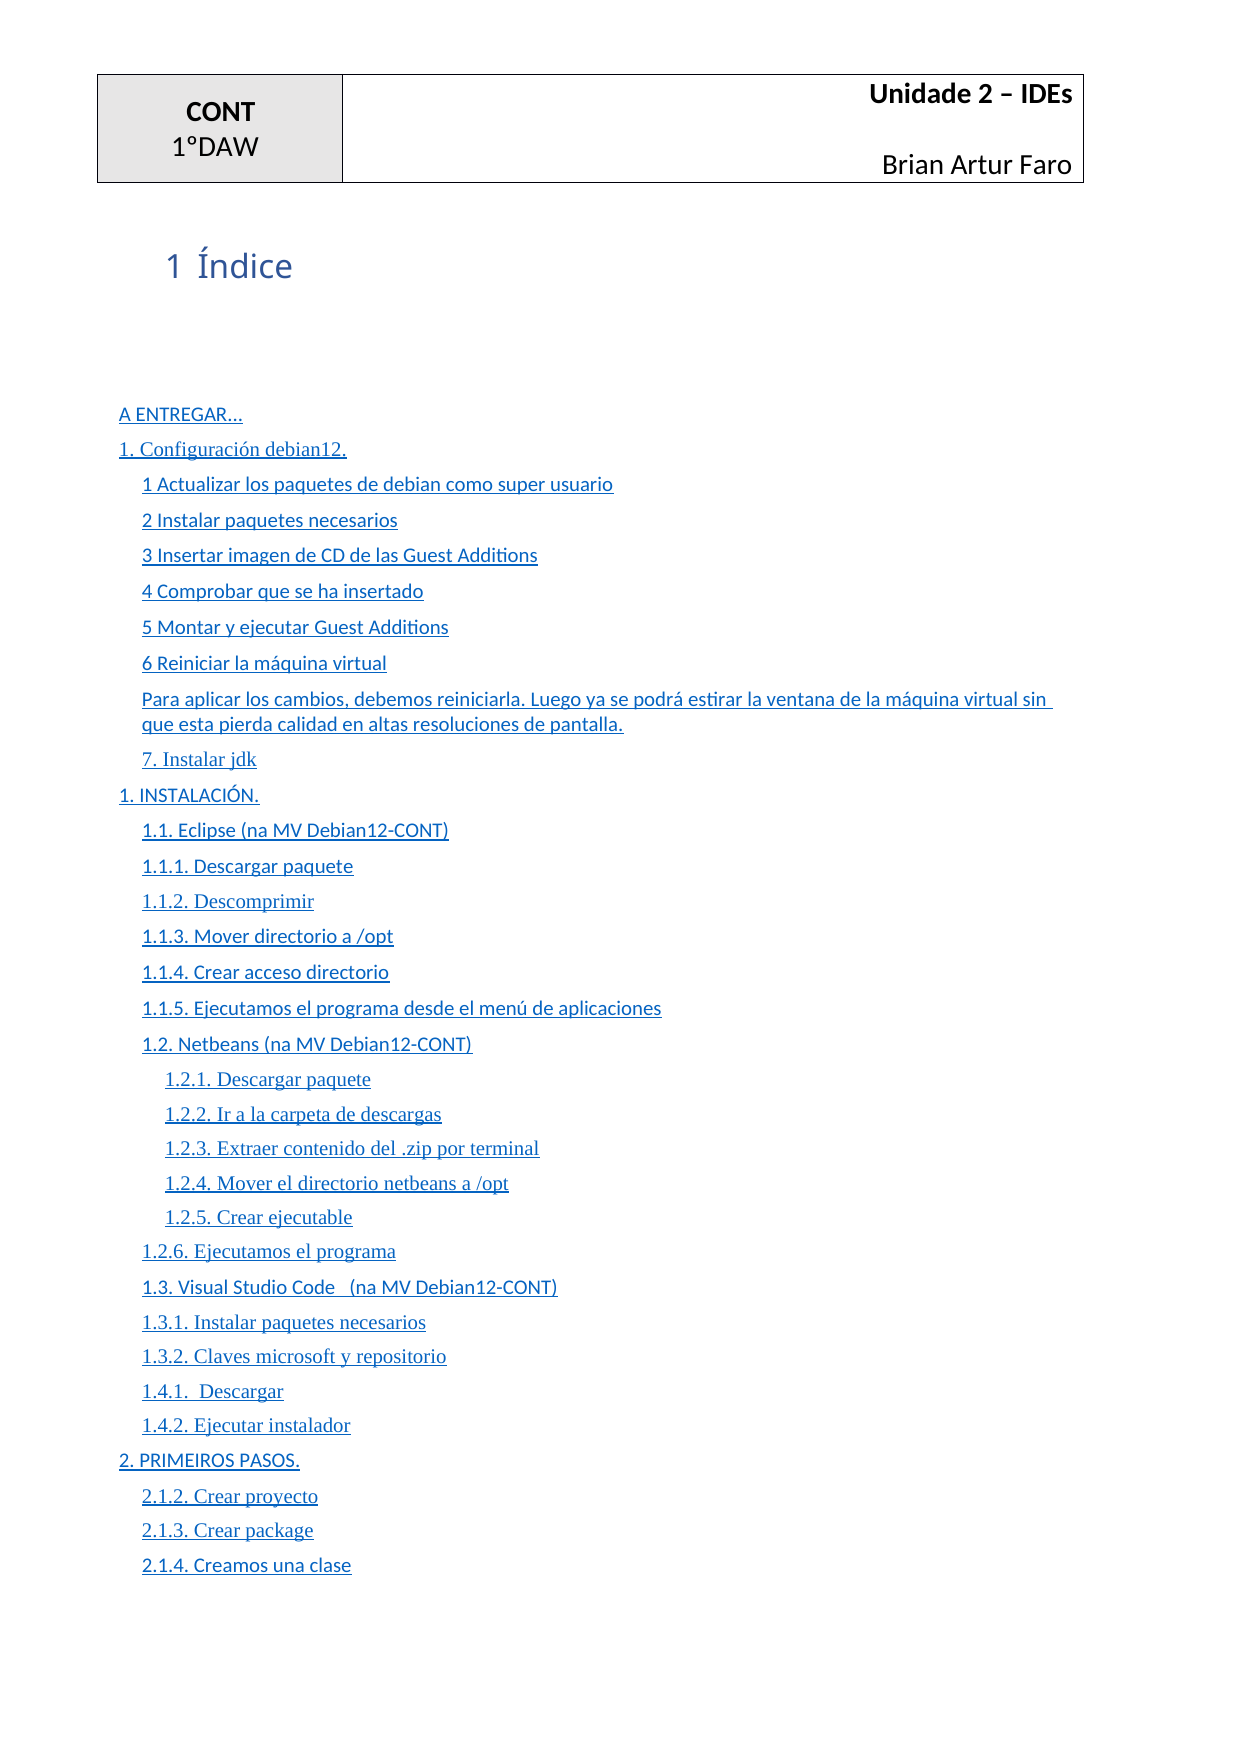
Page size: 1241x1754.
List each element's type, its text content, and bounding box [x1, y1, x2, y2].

text 1.2.2. Ir a la carpeta de descargas [164, 1102, 1062, 1126]
text 1.1. Eclipse (na MV Debian12-CONT) [142, 818, 1062, 843]
text 1.2. Netbeans (na MV Debian12-CONT) [142, 1031, 1062, 1057]
text 1.4.1. Descargar [142, 1379, 1062, 1403]
text 1.1.5. Ejecutamos el programa desde el menú de aplicaciones [142, 995, 1062, 1021]
text 5 Montar y ejecutar Guest Additions [142, 614, 1062, 640]
text 1.3.2. Claves microsoft y repositorio [142, 1344, 1062, 1368]
text 1.2.3. Extraer contenido del .zip por terminal [164, 1136, 1062, 1160]
text 1 Actualizar los paquetes de debian como super usuario [142, 471, 1062, 496]
text 1.2.1. Descargar paquete [164, 1067, 1062, 1091]
text 2 Instalar paquetes necesarios [142, 507, 1062, 532]
text 7. Instalar jdk [142, 747, 1062, 771]
text 1.1.3. Mover directorio a /opt [142, 924, 1062, 949]
text 1.1.1. Descargar paquete [142, 853, 1062, 879]
text 6 Reiniciar la máquina virtual [142, 650, 1062, 676]
text 2.1.3. Crear package [142, 1518, 1062, 1542]
text 1.4.2. Ejecutar instalador [142, 1413, 1062, 1437]
text 1.2.4. Mover el directorio netbeans a /opt [164, 1171, 1062, 1194]
text 1. Instalación. [119, 782, 1062, 807]
text 4 Comprobar que se ha insertado [142, 578, 1062, 604]
text 1.3.1. Instalar paquetes necesarios [142, 1310, 1062, 1334]
text 1.3. Visual Studio Code (na MV Debian12-CONT) [142, 1274, 1062, 1299]
text 2.1.2. Crear proyecto [142, 1483, 1062, 1508]
text 3 Insertar imagen de CD de las Guest Additions [142, 543, 1062, 568]
text 2.1.4. Creamos una clase [142, 1552, 1062, 1578]
text Para aplicar los cambios, debemos reiniciarla. Luego ya se podrá estirar la ventana de la máquina virtual sin que esta pierda calidad en altas resoluciones de pantalla. [142, 686, 1062, 737]
text 1.2.6. Ejecutamos el programa [142, 1239, 1062, 1263]
list Índice [156, 243, 1062, 289]
text A ENTREGAR... [119, 401, 1062, 426]
text 1.1.2. Descomprimir [142, 889, 1062, 913]
text 1.1.4. Crear acceso directorio [142, 959, 1062, 985]
text 2. Primeiros pasos. [119, 1448, 1062, 1473]
text 1. Configuración debian12. [119, 437, 1062, 461]
text 1.2.5. Crear ejecutable [164, 1205, 1062, 1229]
